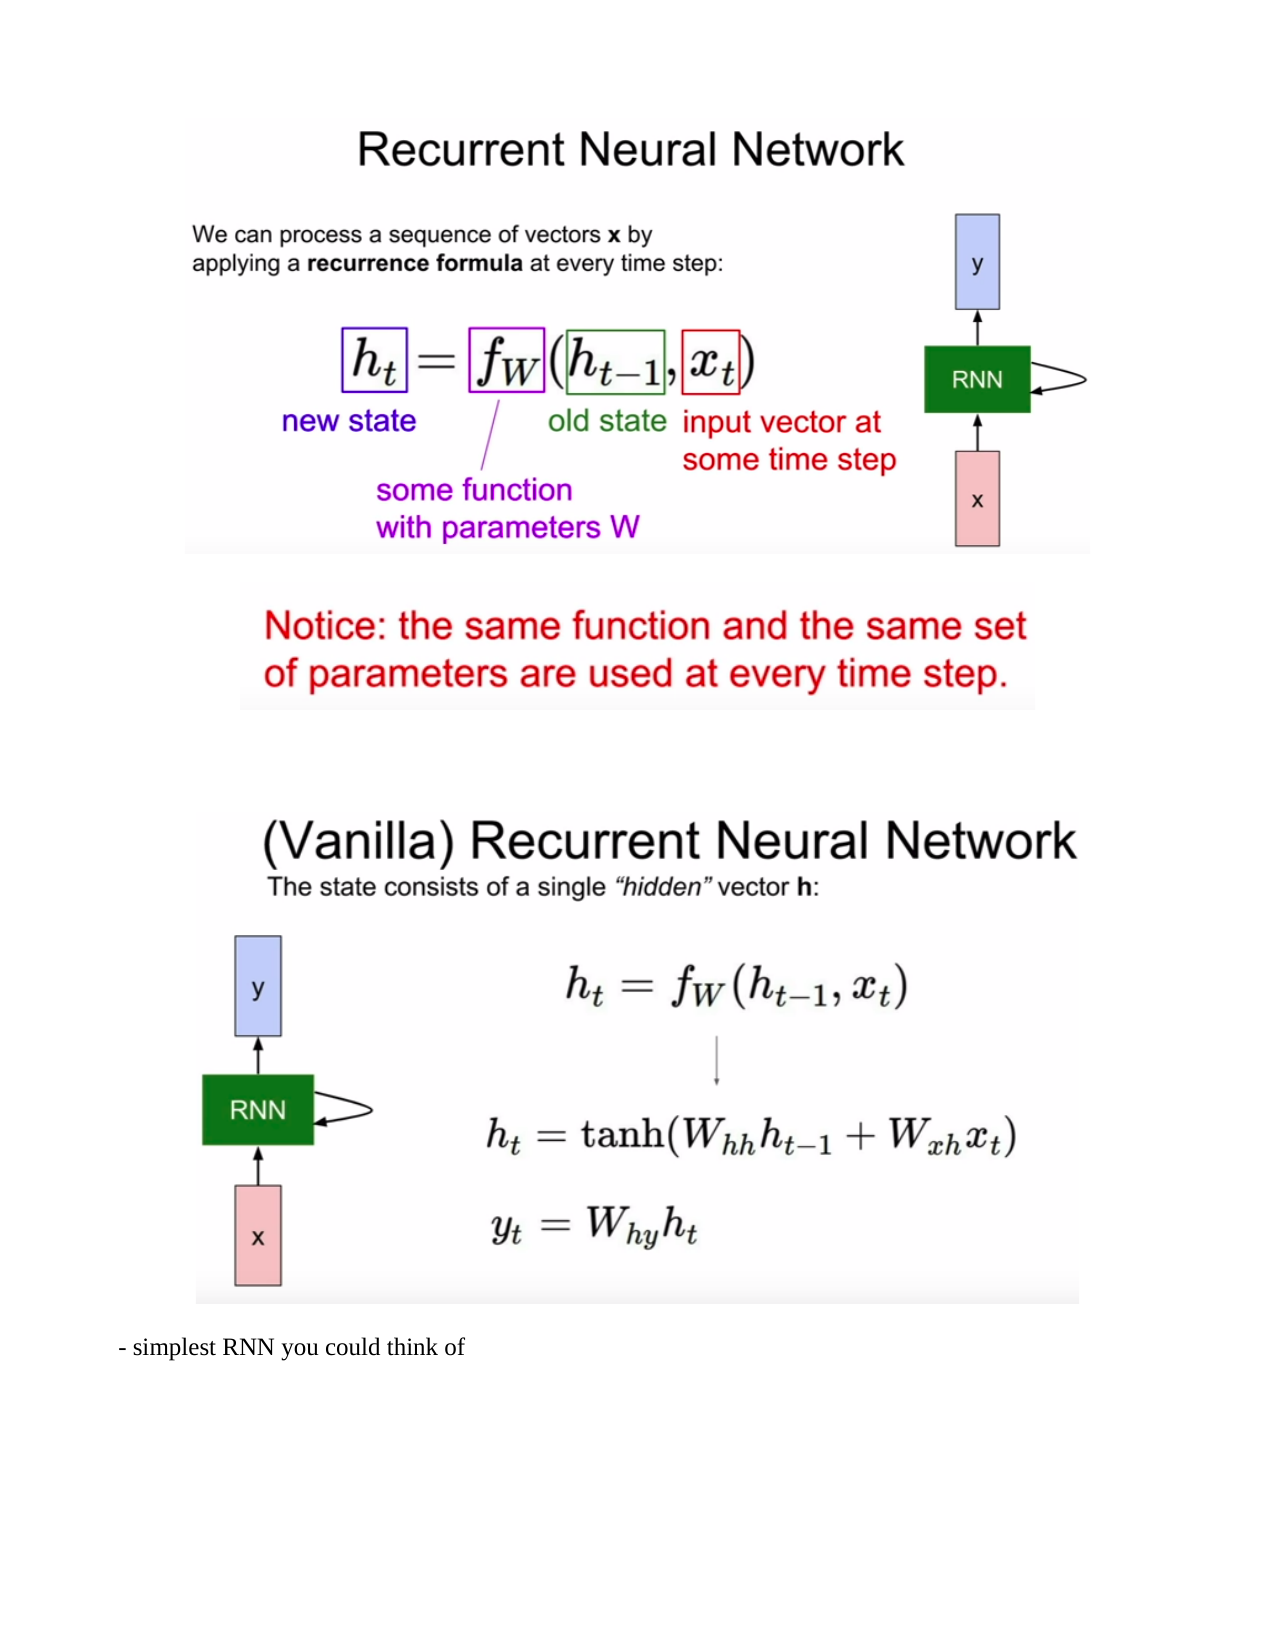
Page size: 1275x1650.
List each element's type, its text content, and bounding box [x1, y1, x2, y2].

picture [195, 812, 1080, 1304]
text - simplest RNN you could think of [118, 1332, 1157, 1361]
picture [240, 582, 1036, 710]
picture [184, 118, 1091, 554]
